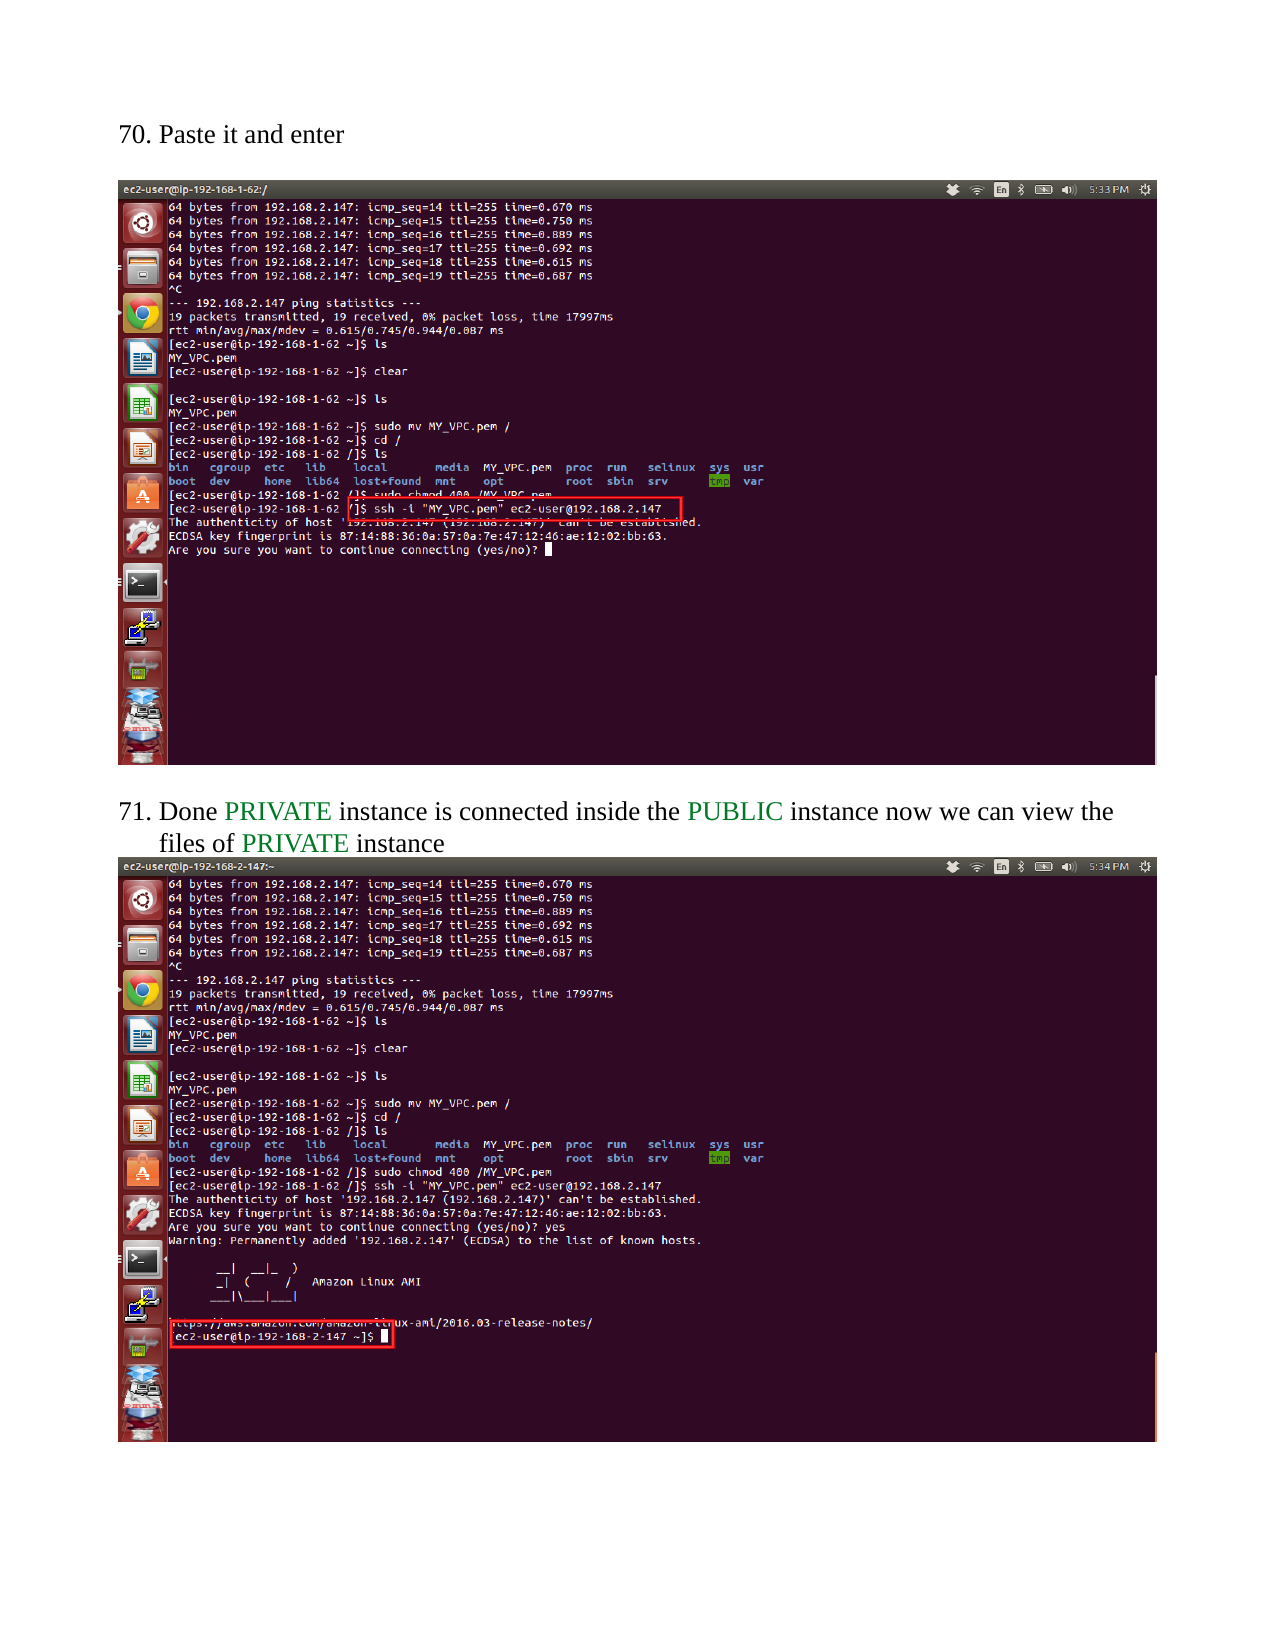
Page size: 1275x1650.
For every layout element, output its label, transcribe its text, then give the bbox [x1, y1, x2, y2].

picture [118, 180, 1157, 765]
text 70. Paste it and enter [118, 118, 1157, 149]
picture [118, 857, 1157, 1442]
text files of PRIVATE instance [118, 827, 1157, 857]
text 71. Done PRIVATE instance is connected inside the PUBLIC instance now we can view the [118, 796, 1157, 827]
